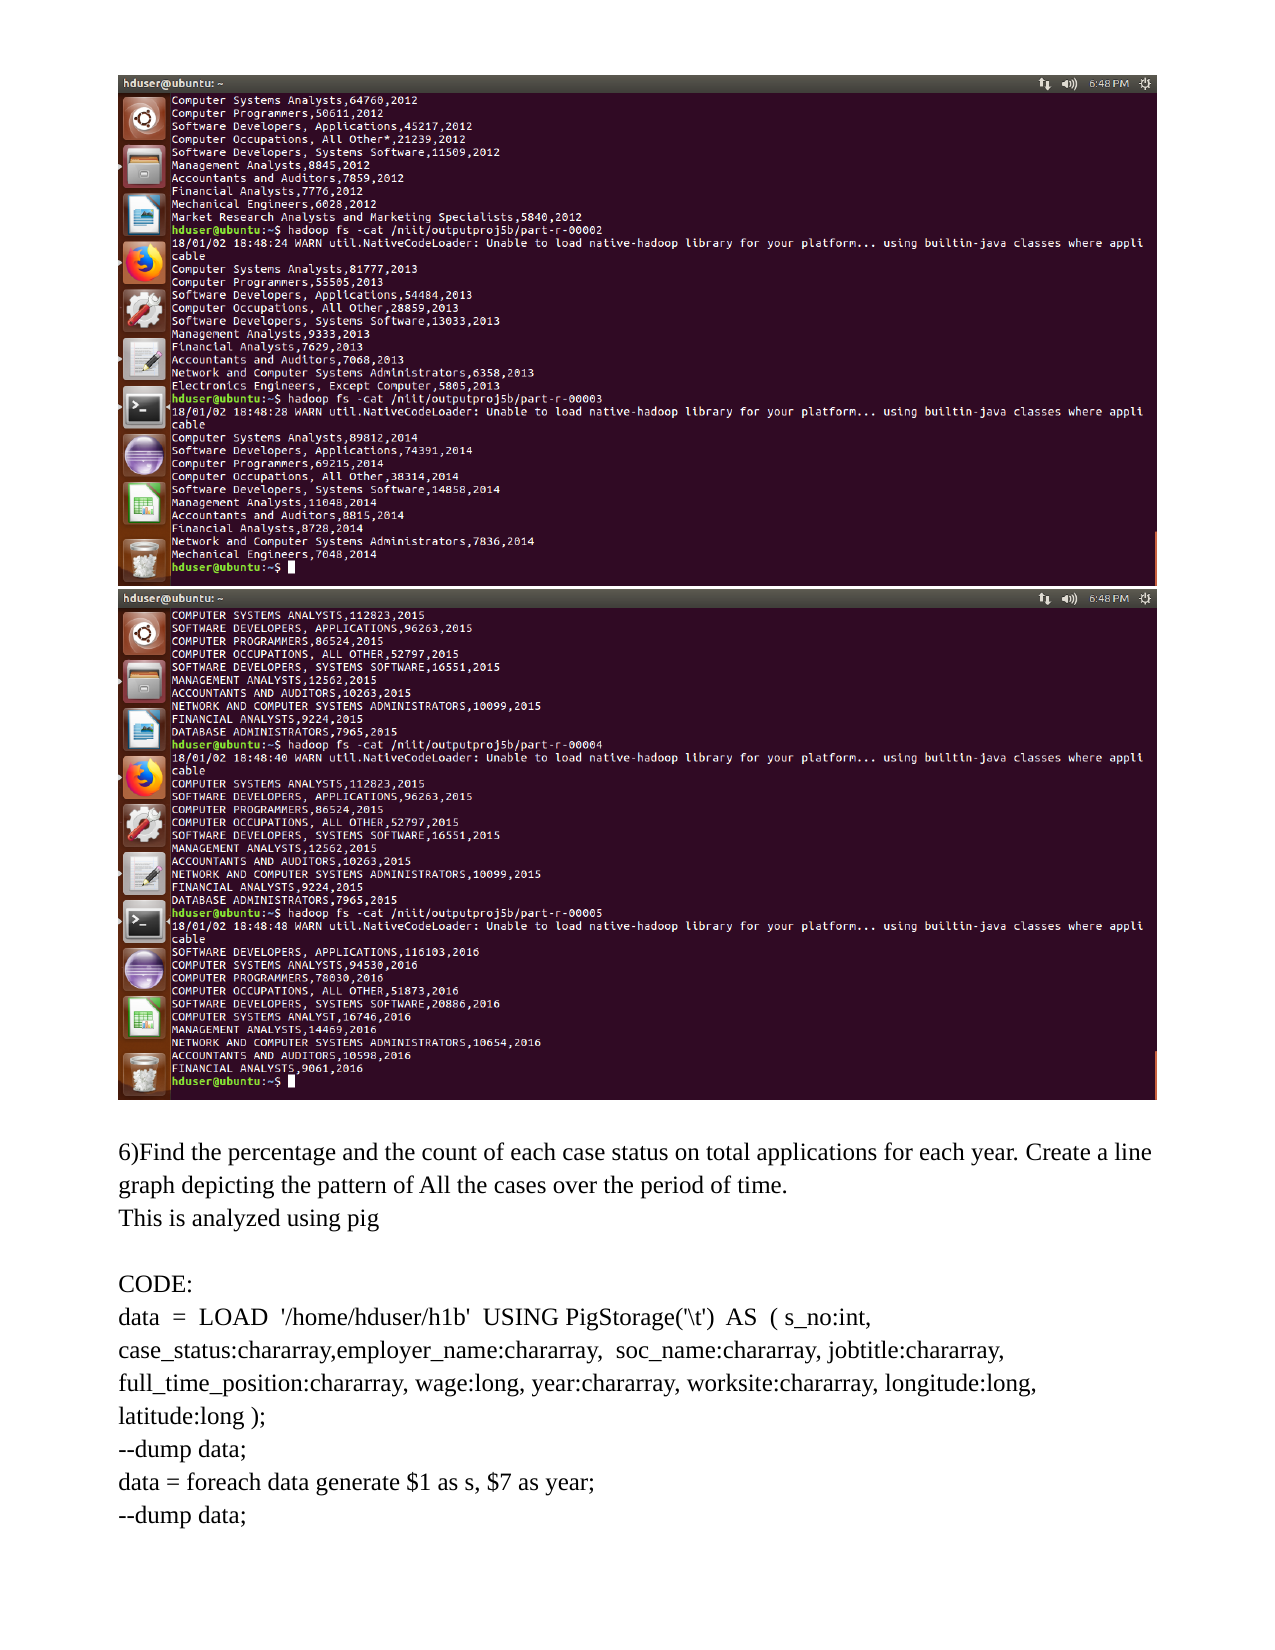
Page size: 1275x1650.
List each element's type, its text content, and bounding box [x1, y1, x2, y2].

text data = LOAD '/home/hduser/h1b' USING PigStorage('\t') AS ( s_no:int, case_status:chararray,employer_name:chararray, soc_name:chararray, jobtitle:chararray, full_time_position:chararray, wage:long, year:chararray, worksite:chararray, longitude:long, latitude:long ); [118, 1302, 1157, 1430]
text --dump data; [118, 1500, 1157, 1529]
text 6)Find the percentage and the count of each case status on total applications for each year. Create a line graph depicting the pattern of All the cases over the period of time. [118, 1137, 1157, 1199]
text CODE: [118, 1269, 1157, 1298]
text --dump data; [118, 1434, 1157, 1463]
text This is analyzed using pig [118, 1203, 1157, 1232]
text data = foreach data generate $1 as s, $7 as year; [118, 1467, 1157, 1496]
